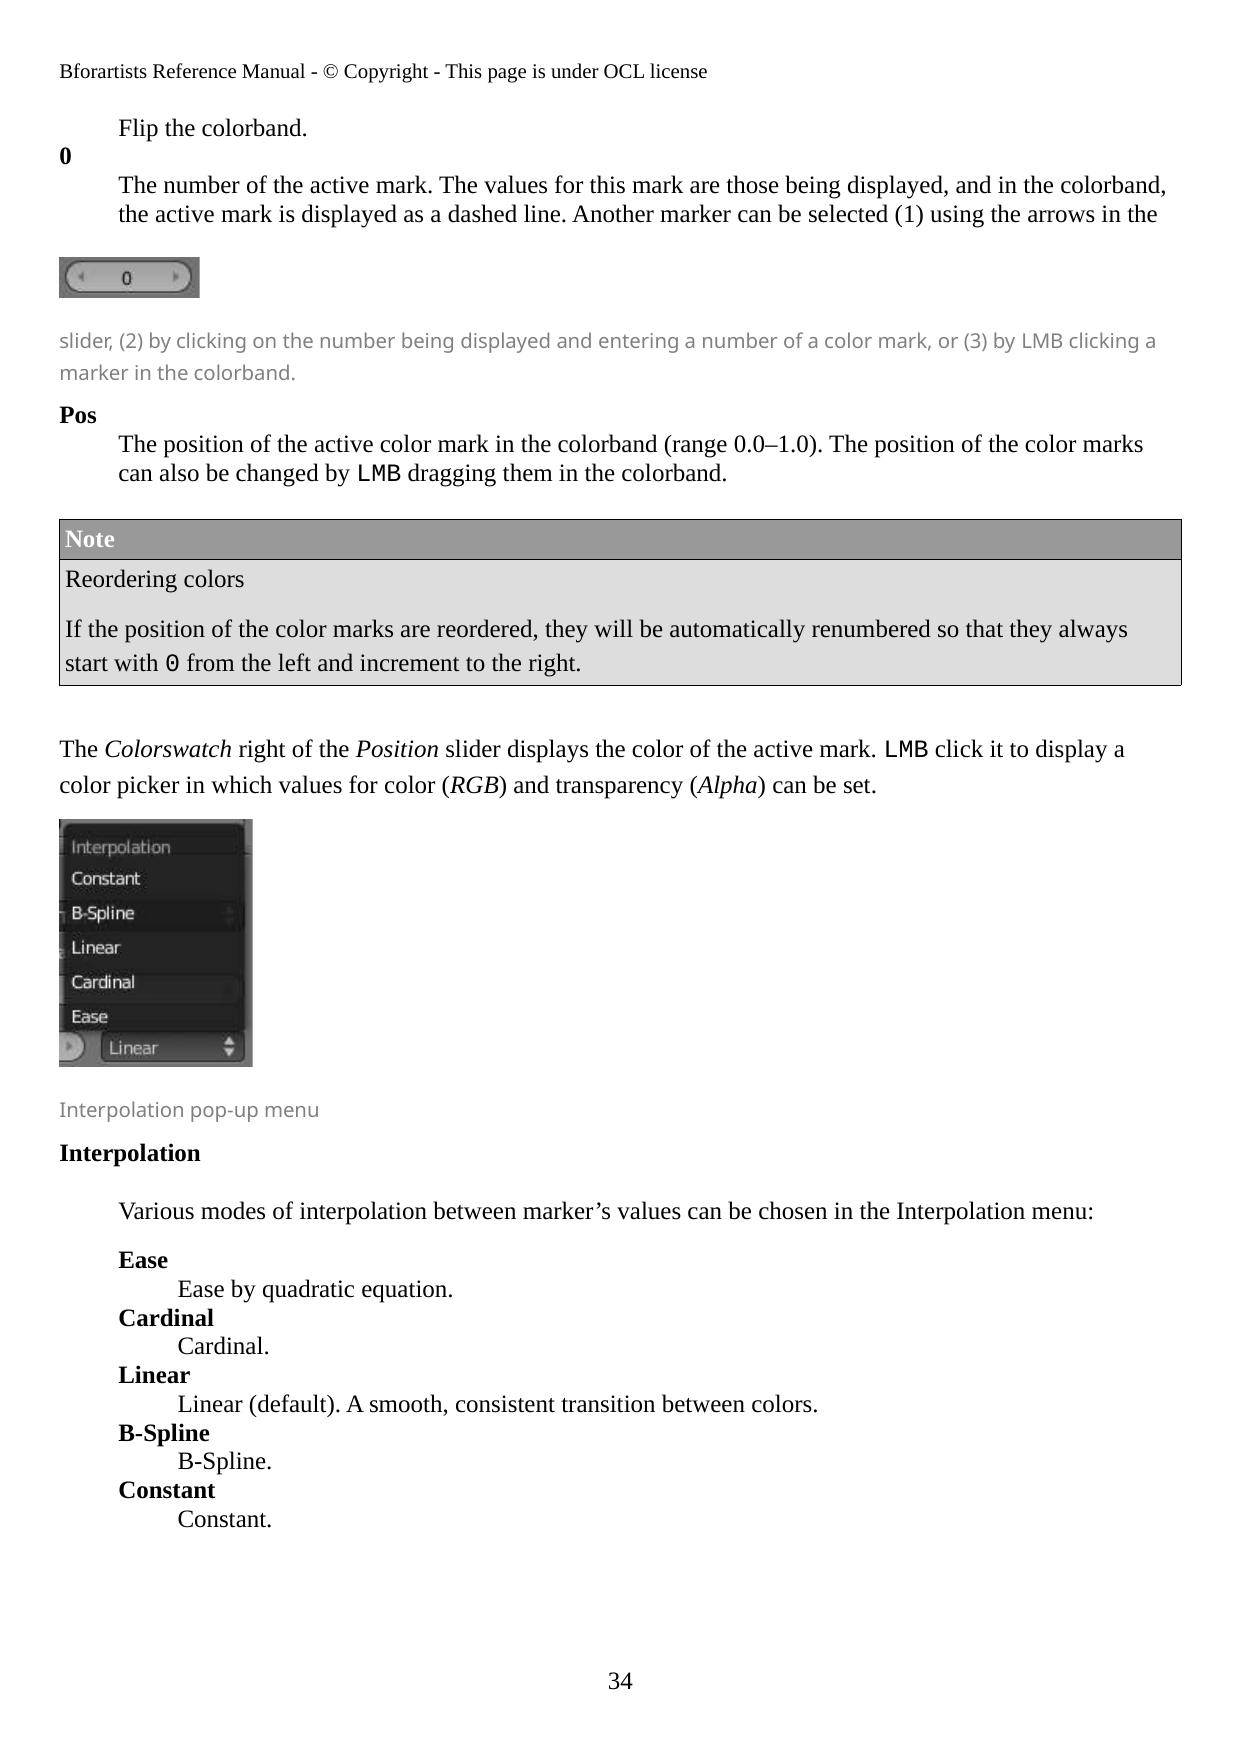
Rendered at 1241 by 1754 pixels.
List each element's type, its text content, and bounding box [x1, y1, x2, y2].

subtitle Pos [59, 401, 1181, 429]
subtitle Interpolation [59, 1138, 1181, 1167]
subtitle Cardinal [118, 1303, 1181, 1331]
text Interpolation pop-up menu [59, 1092, 1181, 1123]
list B-Spline. [177, 1446, 1181, 1475]
picture [59, 819, 253, 1067]
list Ease by quadratic equation. [177, 1274, 1181, 1303]
picture [59, 257, 200, 298]
text The Colorswatch right of the Position slider displays the color of the active mark. LMB click it to display a color picker in which values for color (RGB) and transparency (Alpha) can be set. [59, 734, 1181, 799]
list Cardinal. [177, 1331, 1181, 1360]
subtitle B-Spline [118, 1418, 1181, 1446]
list The position of the active color mark in the colorband (range 0.0–1.0). The position of the color marks can also be changed by LMB dragging them in the colorband. [118, 429, 1181, 489]
text slider, (2) by clicking on the number being displayed and entering a number of a color mark, or (3) by LMB clicking a marker in the colorband. [59, 323, 1181, 386]
list Constant. [177, 1504, 1181, 1533]
text Various modes of interpolation between marker’s values can be chosen in the Interpolation menu: [118, 1196, 1181, 1225]
subtitle 0 [59, 141, 1181, 170]
subtitle Ease [118, 1245, 1181, 1274]
table_header Note [60, 520, 1181, 559]
list Flip the colorband. [118, 113, 1181, 141]
list The number of the active mark. The values for this mark are those being displayed, and in the colorband, the active mark is displayed as a dashed line. Another marker can be selected (1) using the arrows in the [118, 170, 1181, 228]
subtitle Constant [118, 1475, 1181, 1504]
list Linear (default). A smooth, consistent transition between colors. [177, 1389, 1181, 1418]
table_cell Reordering colors If the position of the color marks are reordered, they will be automatically renumbered so that they always start with 0 from the left and increment to the right. [60, 560, 1181, 685]
subtitle Linear [118, 1360, 1181, 1389]
